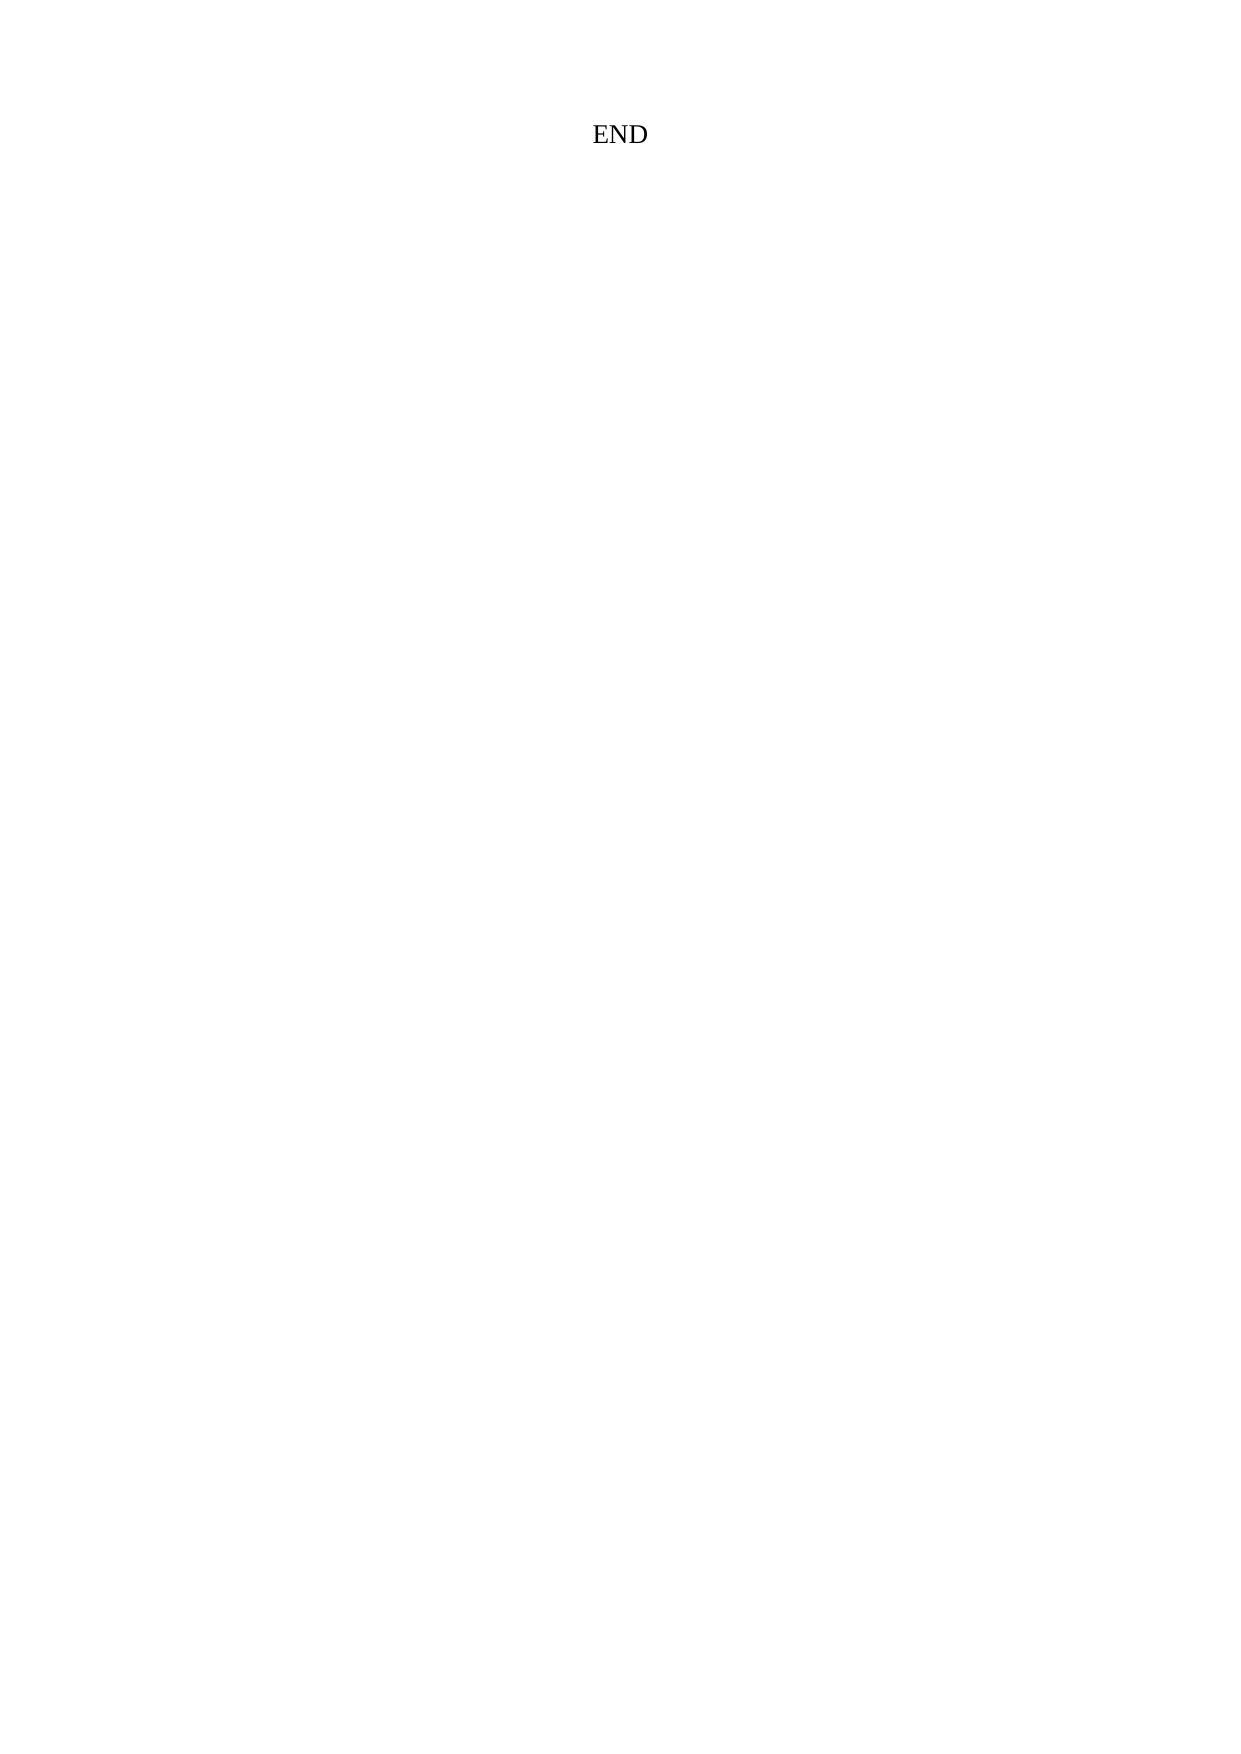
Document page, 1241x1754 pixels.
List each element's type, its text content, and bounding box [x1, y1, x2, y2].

text END [118, 118, 1122, 149]
